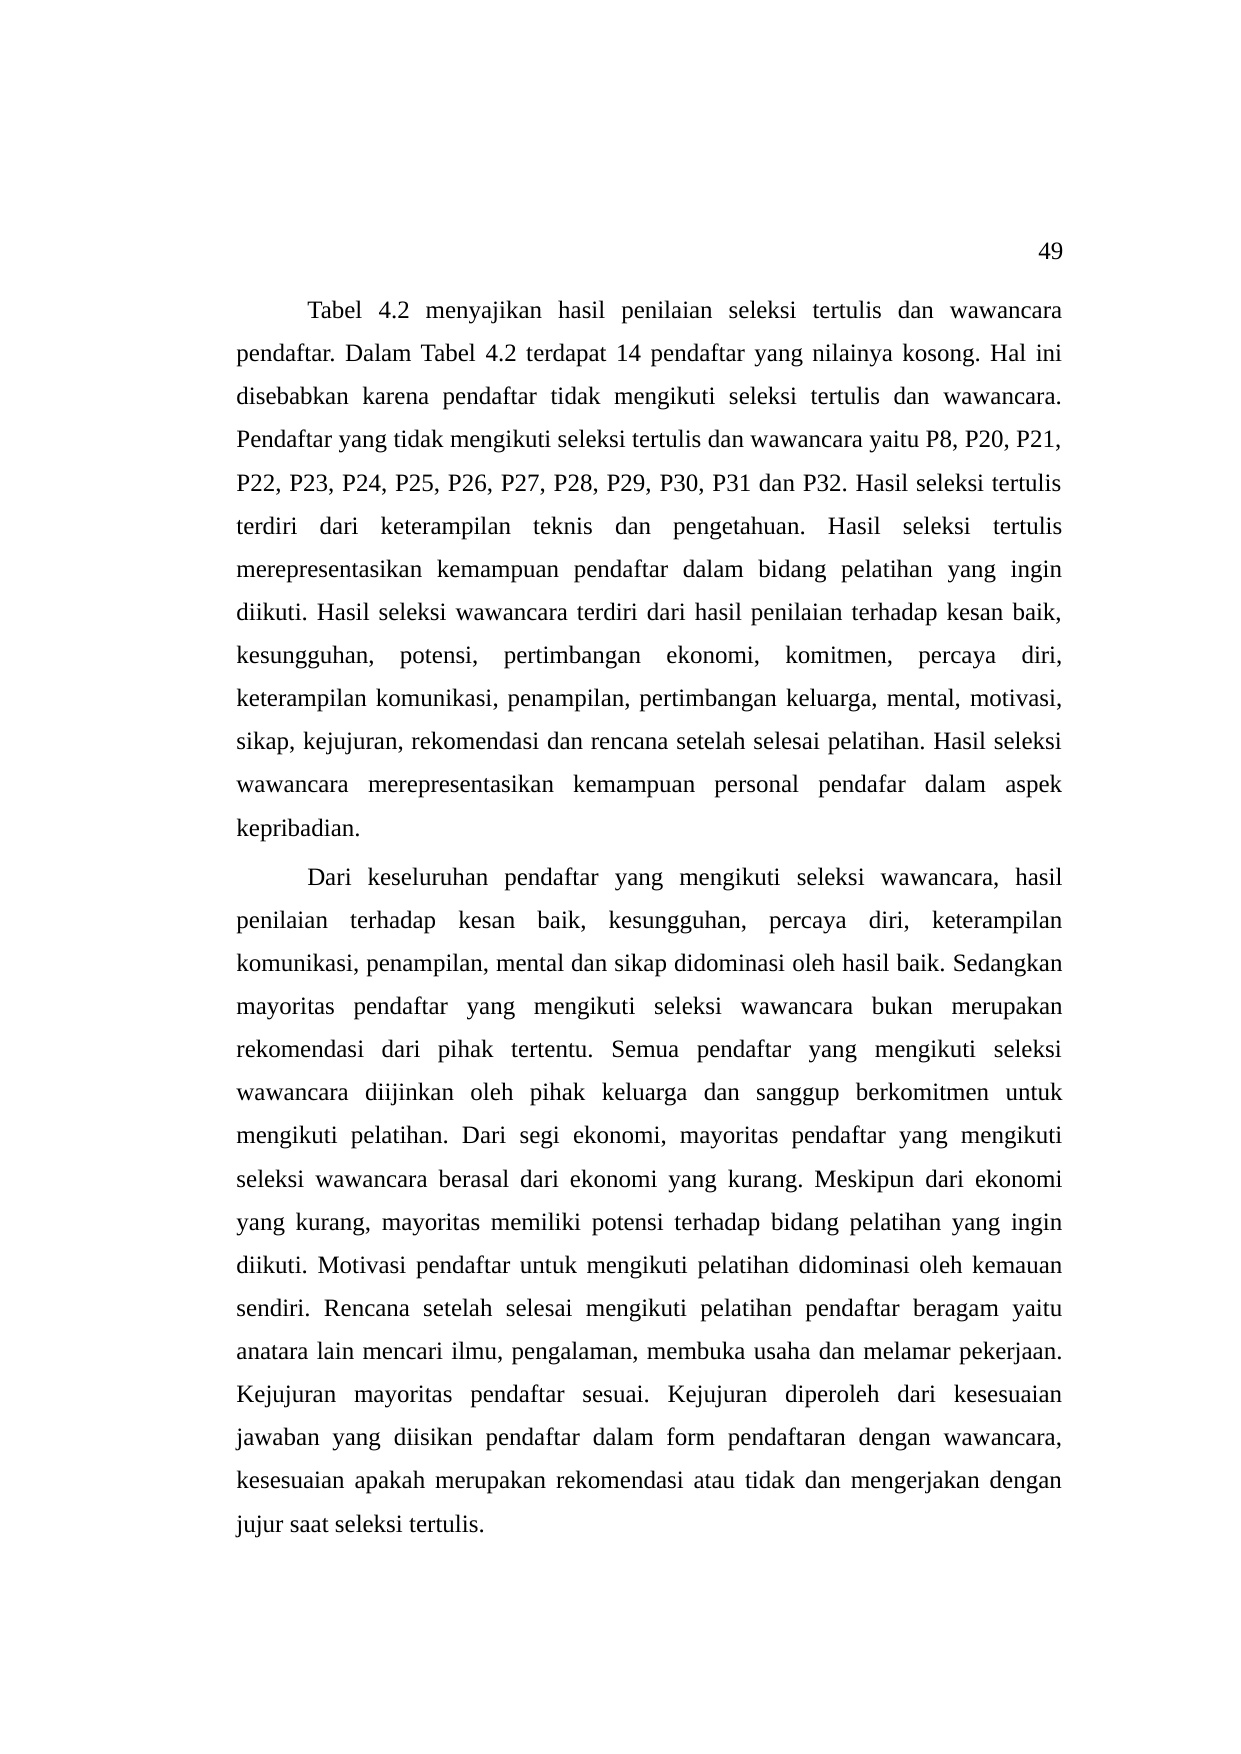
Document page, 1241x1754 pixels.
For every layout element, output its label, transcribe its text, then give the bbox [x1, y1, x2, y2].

text Tabel 4.2 menyajikan hasil penilaian seleksi tertulis dan wawancara pendaftar. Dalam Tabel 4.2 terdapat 14 pendaftar yang nilainya kosong. Hal ini disebabkan karena pendaftar tidak mengikuti seleksi tertulis dan wawancara. Pendaftar yang tidak mengikuti seleksi tertulis dan wawancara yaitu P8, P20, P21, P22, P23, P24, P25, P26, P27, P28, P29, P30, P31 dan P32. Hasil seleksi tertulis terdiri dari keterampilan teknis dan pengetahuan. Hasil seleksi tertulis merepresentasikan kemampuan pendaftar dalam bidang pelatihan yang ingin diikuti. Hasil seleksi wawancara terdiri dari hasil penilaian terhadap kesan baik, kesungguhan, potensi, pertimbangan ekonomi, komitmen, percaya diri, keterampilan komunikasi, penampilan, pertimbangan keluarga, mental, motivasi, sikap, kejujuran, rekomendasi dan rencana setelah selesai pelatihan. Hasil seleksi wawancara merepresentasikan kemampuan personal pendafar dalam aspek kepribadian. [236, 295, 1063, 841]
text Dari keseluruhan pendaftar yang mengikuti seleksi wawancara, hasil penilaian terhadap kesan baik, kesungguhan, percaya diri, keterampilan komunikasi, penampilan, mental dan sikap didominasi oleh hasil baik. Sedangkan mayoritas pendaftar yang mengikuti seleksi wawancara bukan merupakan rekomendasi dari pihak tertentu. Semua pendaftar yang mengikuti seleksi wawancara diijinkan oleh pihak keluarga dan sanggup berkomitmen untuk mengikuti pelatihan. Dari segi ekonomi, mayoritas pendaftar yang mengikuti seleksi wawancara berasal dari ekonomi yang kurang. Meskipun dari ekonomi yang kurang, mayoritas memiliki potensi terhadap bidang pelatihan yang ingin diikuti. Motivasi pendaftar untuk mengikuti pelatihan didominasi oleh kemauan sendiri. Rencana setelah selesai mengikuti pelatihan pendaftar beragam yaitu anatara lain mencari ilmu, pengalaman, membuka usaha dan melamar pekerjaan. Kejujuran mayoritas pendaftar sesuai. Kejujuran diperoleh dari kesesuaian jawaban yang diisikan pendaftar dalam form pendaftaran dengan wawancara, kesesuaian apakah merupakan rekomendasi atau tidak dan mengerjakan dengan jujur saat seleksi tertulis. [236, 862, 1063, 1537]
